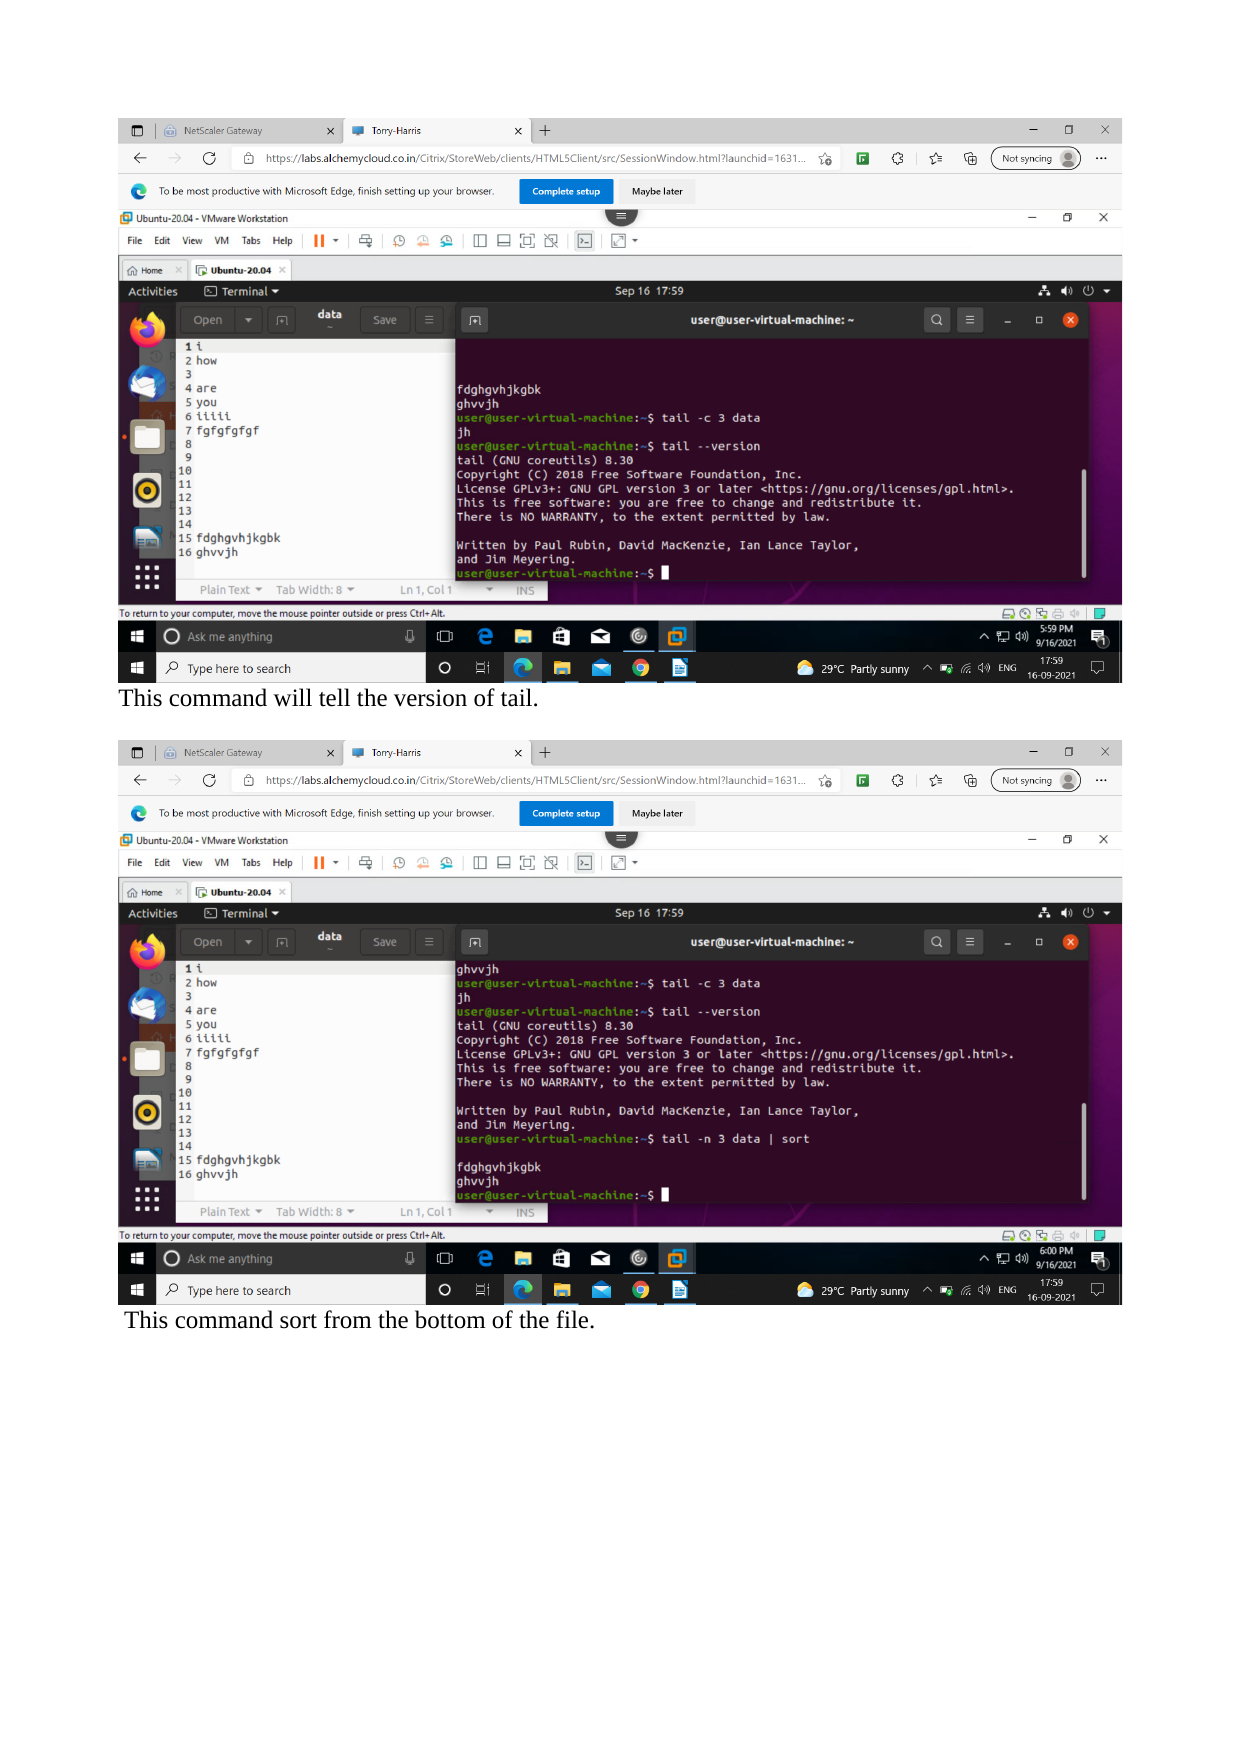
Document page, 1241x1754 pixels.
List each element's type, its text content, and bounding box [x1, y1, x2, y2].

text This command sort from the bottom of the file. [118, 1305, 1122, 1334]
picture [118, 740, 1123, 1305]
picture [118, 118, 1123, 683]
text This command will tell the version of tail. [118, 683, 1122, 712]
